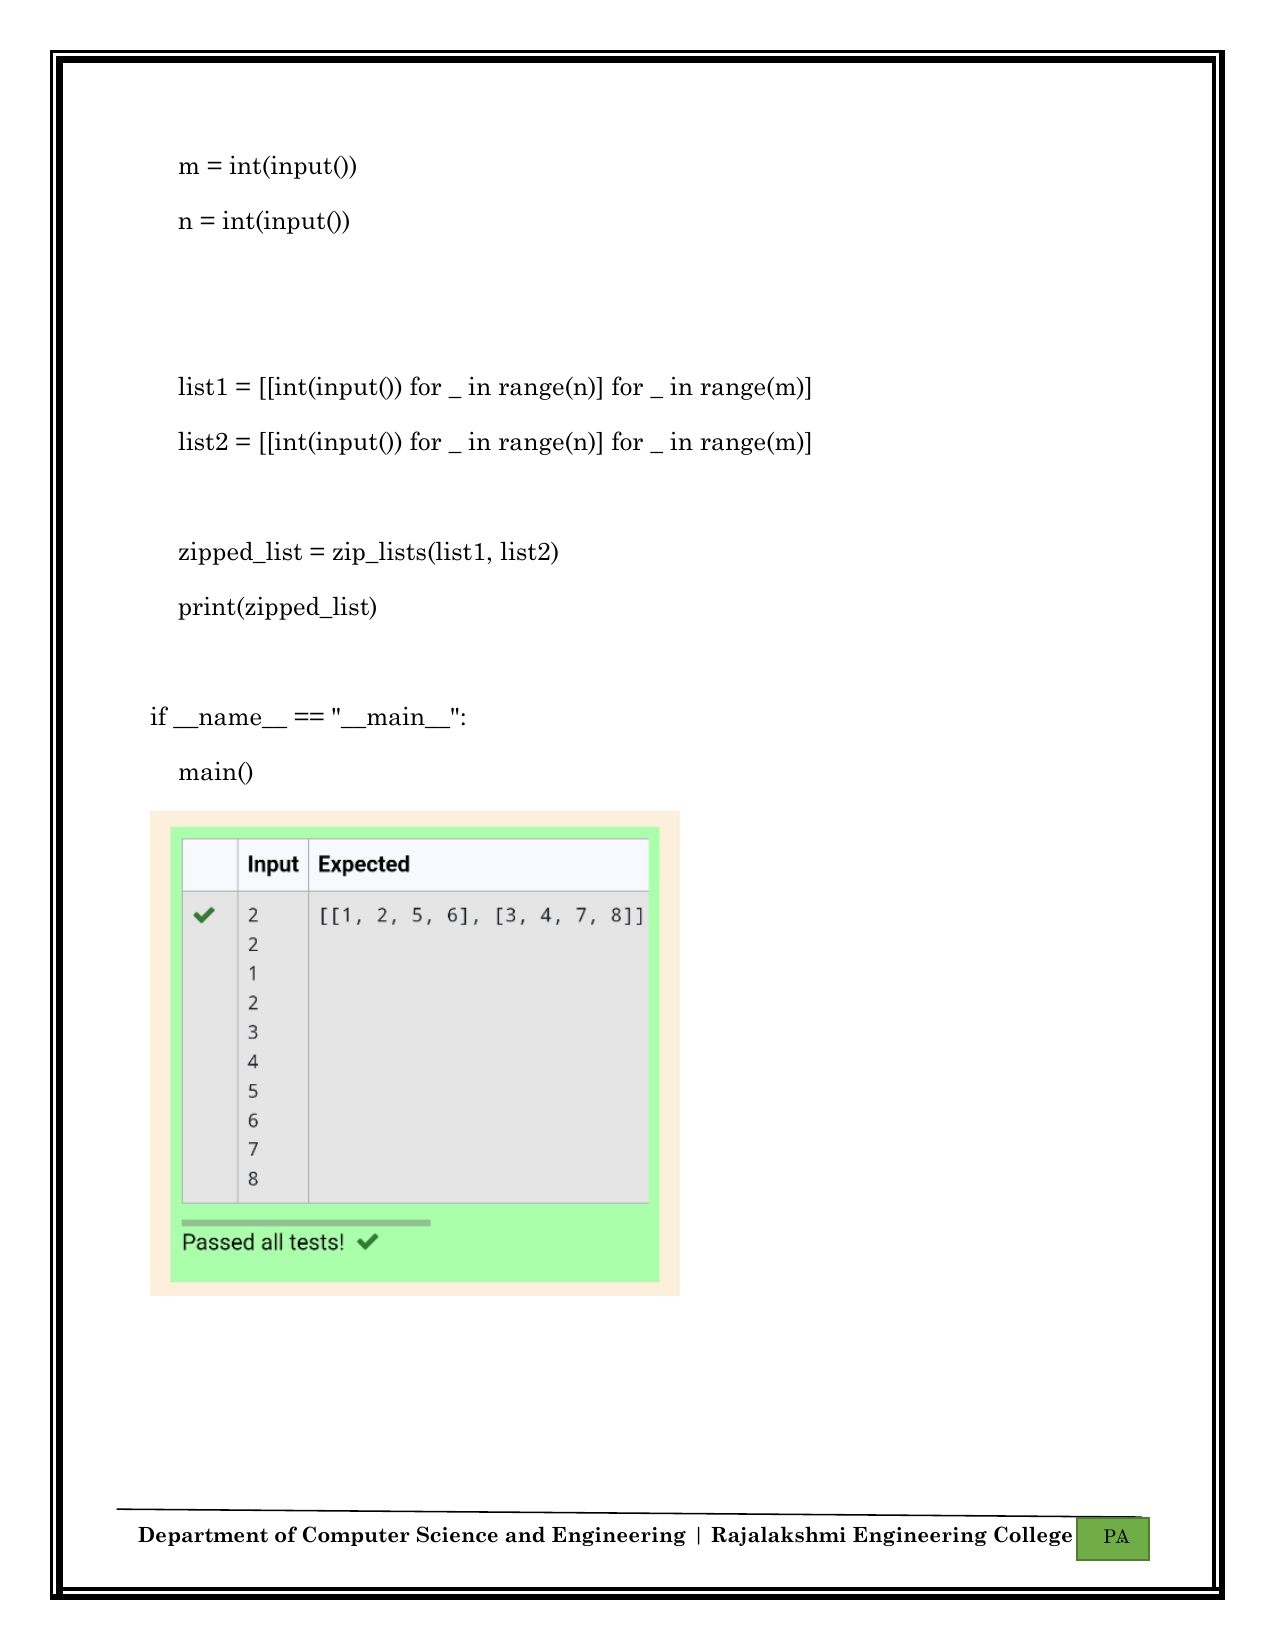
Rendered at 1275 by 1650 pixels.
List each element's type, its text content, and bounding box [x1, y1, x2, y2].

text print(zipped_list) [150, 591, 1125, 621]
text zipped_list = zip_lists(list1, list2) [150, 536, 1125, 566]
text list1 = [[int(input()) for _ in range(n)] for _ in range(m)] [150, 370, 1125, 401]
text n = int(input()) [150, 205, 1125, 235]
text if __name__ == "__main__": [150, 701, 1125, 731]
text list2 = [[int(input()) for _ in range(n)] for _ in range(m)] [150, 426, 1125, 456]
text main() [150, 756, 1125, 786]
text m = int(input()) [150, 150, 1125, 180]
picture [150, 811, 680, 1296]
